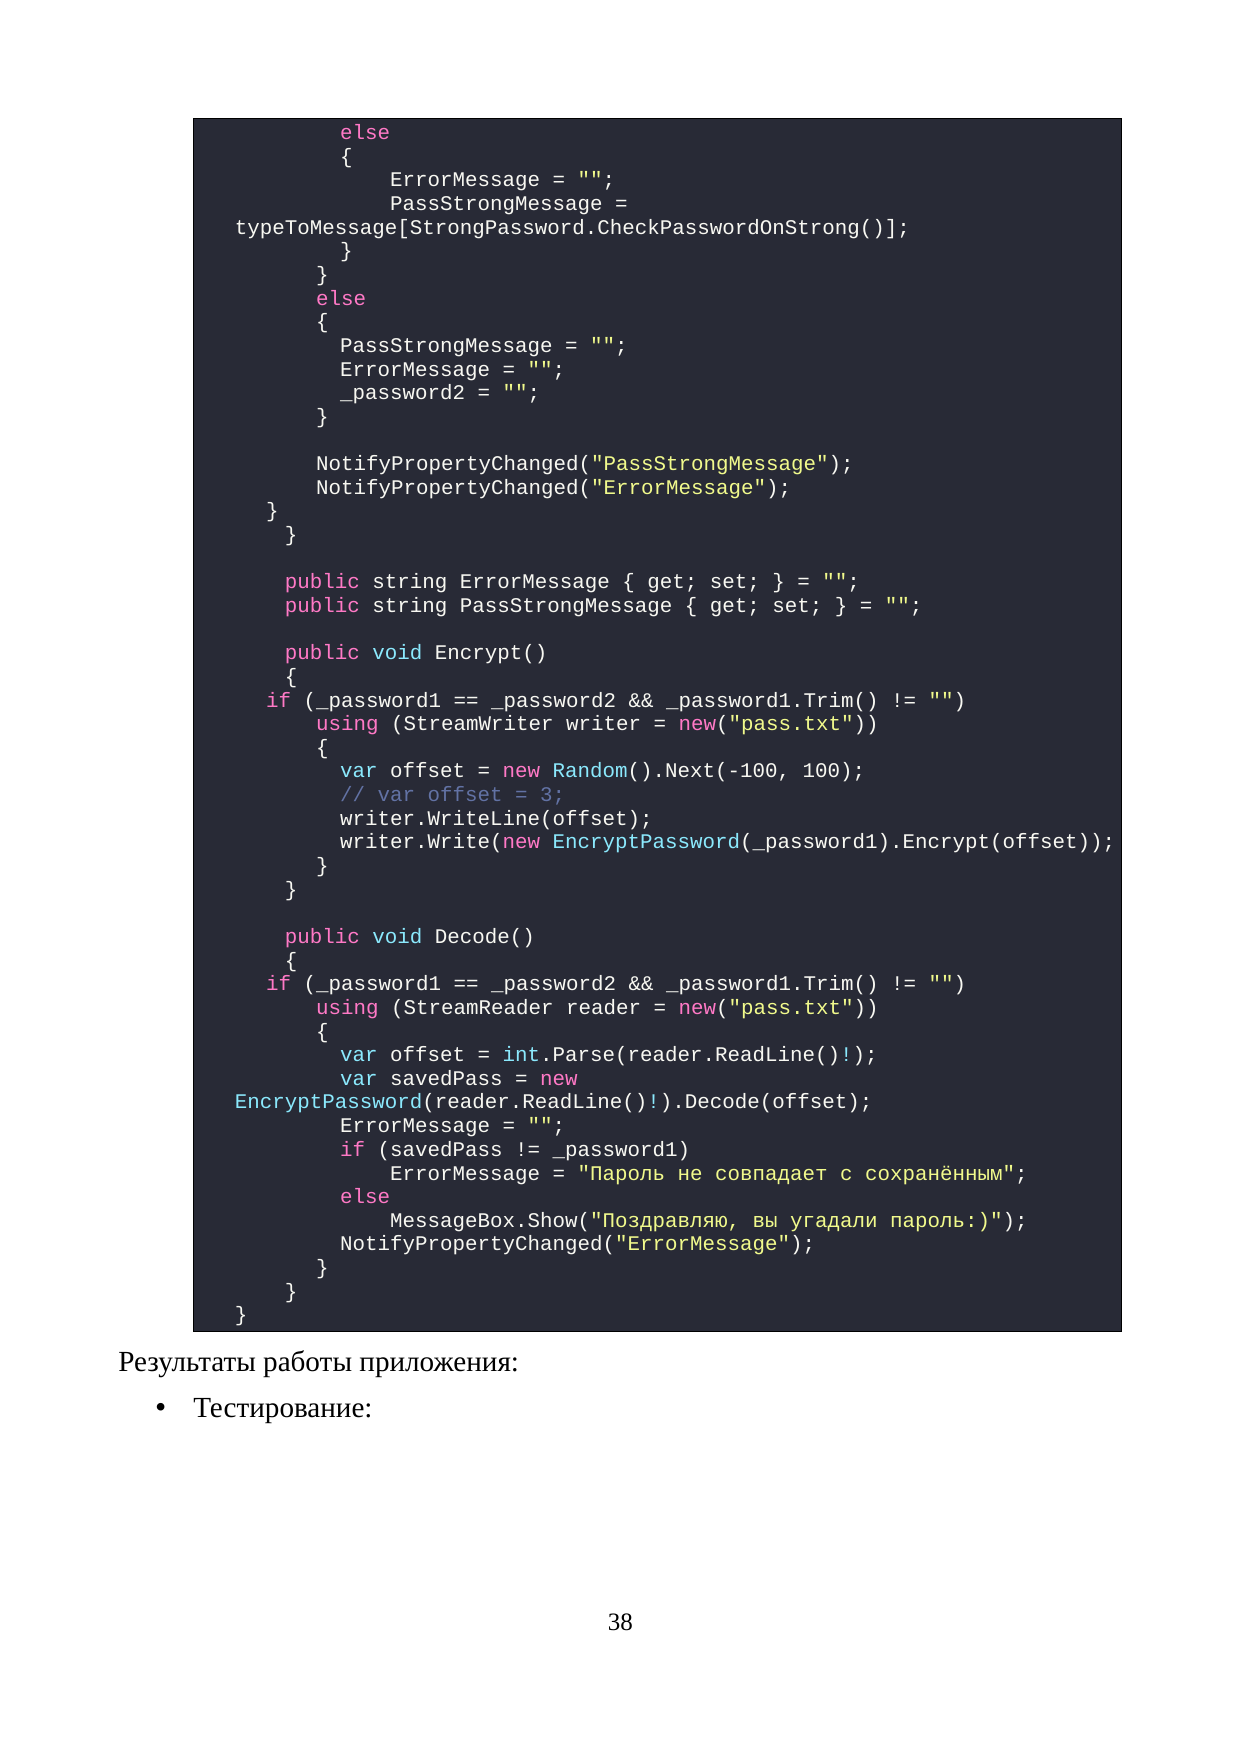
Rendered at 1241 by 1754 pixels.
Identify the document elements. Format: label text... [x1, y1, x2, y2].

list { [194, 1017, 1121, 1040]
list NotifyPropertyChanged("PassStrongMessage"); [194, 449, 1121, 473]
list NotifyPropertyChanged("ErrorMessage"); [194, 473, 1121, 496]
list var offset = int.Parse(reader.ReadLine()!); [194, 1040, 1121, 1064]
list else [194, 284, 1121, 307]
list writer.Write(new EncryptPassword(_password1).Encrypt(offset)); [194, 827, 1121, 851]
list var offset = new Random().Next(-100, 100); [194, 757, 1121, 780]
list } [194, 1277, 1121, 1300]
list else [194, 1182, 1121, 1206]
list public void Encrypt() [194, 638, 1121, 662]
list } [194, 496, 1121, 520]
list { [194, 307, 1121, 331]
list { [194, 733, 1121, 757]
list Тестирование: [156, 1390, 1122, 1424]
list { [194, 142, 1121, 165]
list using (StreamReader reader = new("pass.txt")) [194, 993, 1121, 1017]
list ErrorMessage = ""; [194, 165, 1121, 189]
list ErrorMessage = ""; [194, 354, 1121, 378]
text Результаты работы приложения: [118, 1344, 1122, 1378]
list public string ErrorMessage { get; set; } = ""; [194, 567, 1121, 591]
list public string PassStrongMessage { get; set; } = ""; [194, 591, 1121, 615]
list else [194, 119, 1121, 142]
list if (_password1 == _password2 && _password1.Trim() != "") [194, 686, 1121, 709]
list public void Decode() [194, 922, 1121, 946]
list } [194, 851, 1121, 875]
list if (savedPass != _password1) [194, 1135, 1121, 1158]
list var savedPass = new EncryptPassword(reader.ReadLine()!).Decode(offset); [194, 1064, 1121, 1111]
list NotifyPropertyChanged("ErrorMessage"); [194, 1229, 1121, 1253]
list } [194, 1300, 1121, 1331]
list } [194, 520, 1121, 544]
list PassStrongMessage = ""; [194, 331, 1121, 354]
list _password2 = ""; [194, 378, 1121, 402]
list } [194, 875, 1121, 898]
list } [194, 260, 1121, 284]
list { [194, 946, 1121, 969]
list // var offset = 3; [194, 780, 1121, 804]
list } [194, 402, 1121, 426]
list { [194, 662, 1121, 686]
list ErrorMessage = ""; [194, 1111, 1121, 1135]
list } [194, 236, 1121, 260]
list MessageBox.Show("Поздравляю, вы угадали пароль:)"); [194, 1206, 1121, 1229]
list ErrorMessage = "Пароль не совпадает с сохранённым"; [194, 1158, 1121, 1182]
list writer.WriteLine(offset); [194, 804, 1121, 827]
list using (StreamWriter writer = new("pass.txt")) [194, 709, 1121, 733]
list PassStrongMessage = typeToMessage[StrongPassword.CheckPasswordOnStrong()]; [194, 189, 1121, 236]
list if (_password1 == _password2 && _password1.Trim() != "") [194, 969, 1121, 993]
list } [194, 1253, 1121, 1277]
